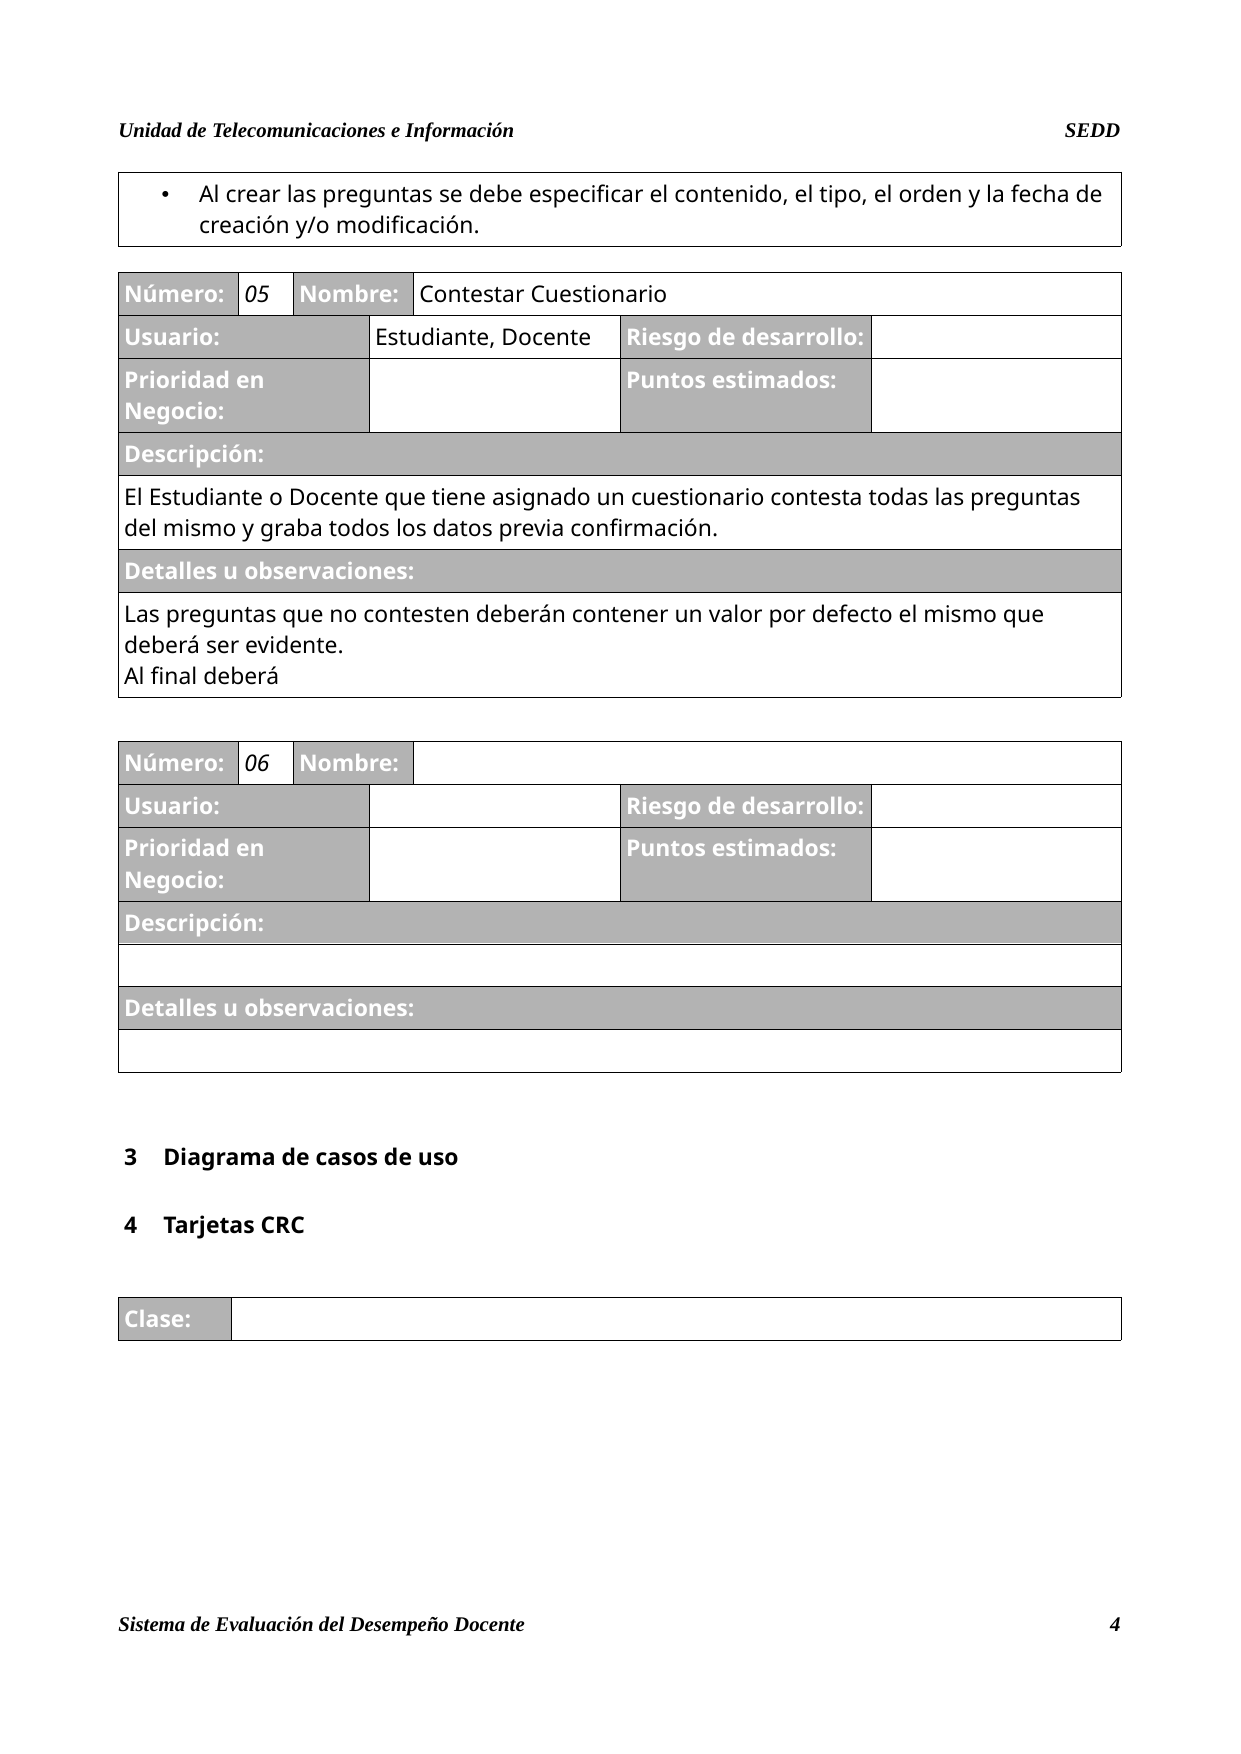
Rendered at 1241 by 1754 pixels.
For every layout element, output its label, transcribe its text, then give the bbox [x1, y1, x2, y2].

table_cell El Estudiante o Docente que tiene asignado un cuestionario contesta todas las preguntas del mismo y graba todos los datos previa confirmación. [119, 476, 1121, 549]
table_cell Al crearse el cuestionario se debe especificar el título, la descripción, la fecha de inicio y de fin de aplicación; y, la fecha de creación y/o modificación del mismo. La sección (o substracción) debe contener el título, descripción, el orden y la fecha de creación y/o modificación. Al crear las preguntas se debe especificar el contenido, el tipo, el orden y la fecha de creación y/o modificación. [119, 173, 1121, 246]
table_header Estudiante, Docente [370, 316, 620, 358]
table_cell Detalles u observaciones: [119, 550, 1121, 592]
table_cell Puntos estimados: [621, 359, 871, 432]
table_header [370, 785, 620, 827]
table_cell [119, 1030, 1121, 1072]
table_header [232, 1298, 1121, 1340]
table_header 05 [239, 273, 293, 315]
table_header Contestar Cuestionario [414, 273, 1121, 315]
table_header Nombre: [294, 742, 413, 784]
table_header Número: [119, 742, 238, 784]
table_header Clase: [119, 1298, 231, 1340]
subtitle Tarjetas CRC [118, 1209, 1122, 1241]
table_header Riesgo de desarrollo: [621, 316, 871, 358]
table_header 06 [239, 742, 293, 784]
table_cell [119, 945, 1121, 986]
table_cell Descripción: [119, 433, 1121, 475]
table_cell [872, 828, 1121, 901]
table_cell [370, 359, 620, 432]
table_cell Descripción: [119, 902, 1121, 943]
subtitle Diagrama de casos de uso [118, 1141, 1122, 1172]
table_cell Puntos estimados: [621, 828, 871, 901]
table_header [414, 742, 1121, 784]
table_header [872, 316, 1121, 358]
table_cell Prioridad en Negocio: [119, 359, 369, 432]
table_cell [872, 359, 1121, 432]
table_header [872, 785, 1121, 827]
table_header Nombre: [294, 273, 413, 315]
table_cell Prioridad en Negocio: [119, 828, 369, 901]
table_header Número: [119, 273, 238, 315]
table_header Usuario: [119, 785, 369, 827]
table_cell Detalles u observaciones: [119, 987, 1121, 1029]
table_header Riesgo de desarrollo: [621, 785, 871, 827]
table_cell Las preguntas que no contesten deberán contener un valor por defecto el mismo que deberá ser evidente. Al final deberá [119, 593, 1121, 697]
table_header Usuario: [119, 316, 369, 358]
table_cell [370, 828, 620, 901]
